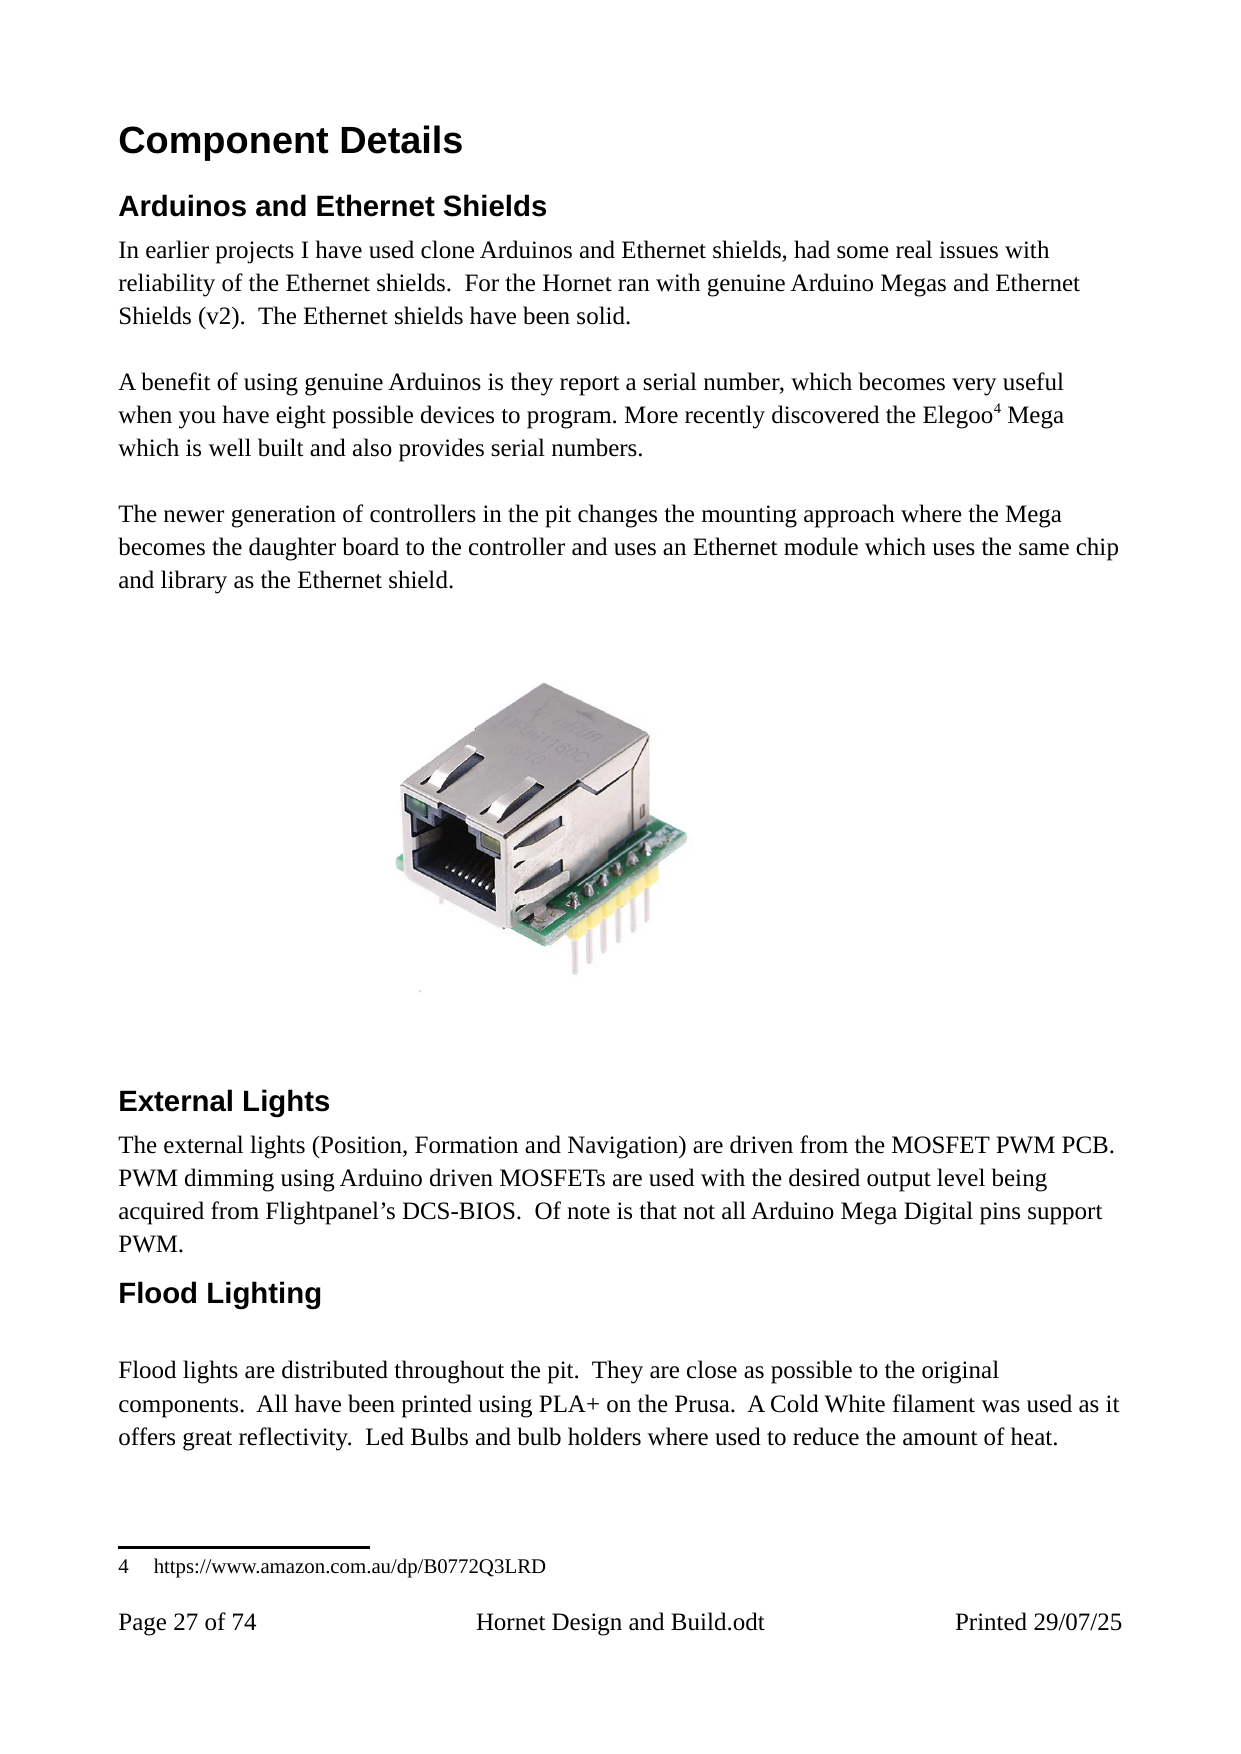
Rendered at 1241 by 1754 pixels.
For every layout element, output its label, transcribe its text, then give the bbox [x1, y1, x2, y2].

picture [350, 658, 723, 999]
subtitle External Lights [118, 1083, 1122, 1117]
text PWM dimming using Arduino driven MOSFETs are used with the desired output level being acquired from Flightpanel’s DCS-BIOS. Of note is that not all Arduino Mega Digital pins support PWM. [118, 1163, 1122, 1257]
text In earlier projects I have used clone Arduinos and Ethernet shields, had some real issues with reliability of the Ethernet shields. For the Hornet ran with genuine Arduino Megas and Ethernet Shields (v2). The Ethernet shields have been solid. [118, 235, 1122, 330]
subtitle Flood Lighting [118, 1276, 1122, 1310]
text https://www.amazon.com.au/dp/B0772Q3LRD [118, 1553, 1122, 1578]
text A benefit of using genuine Arduinos is they report a serial number, which becomes very useful when you have eight possible devices to program. More recently discovered the Elegoo Mega which is well built and also provides serial numbers. [118, 367, 1122, 462]
subtitle Arduinos and Ethernet Shields [118, 189, 1122, 223]
text The newer generation of controllers in the pit changes the mounting approach where the Mega becomes the daughter board to the controller and uses an Ethernet module which uses the same chip and library as the Ethernet shield. [118, 499, 1122, 594]
subtitle Component Details [118, 118, 1122, 162]
text The external lights (Position, Formation and Navigation) are driven from the MOSFET PWM PCB. [118, 1130, 1122, 1158]
text Flood lights are distributed throughout the pit. They are close as possible to the original components. All have been printed using PLA+ on the Prusa. A Cold White filament was used as it offers great reflectivity. Led Bulbs and bulb holders where used to reduce the amount of heat. [118, 1356, 1122, 1450]
